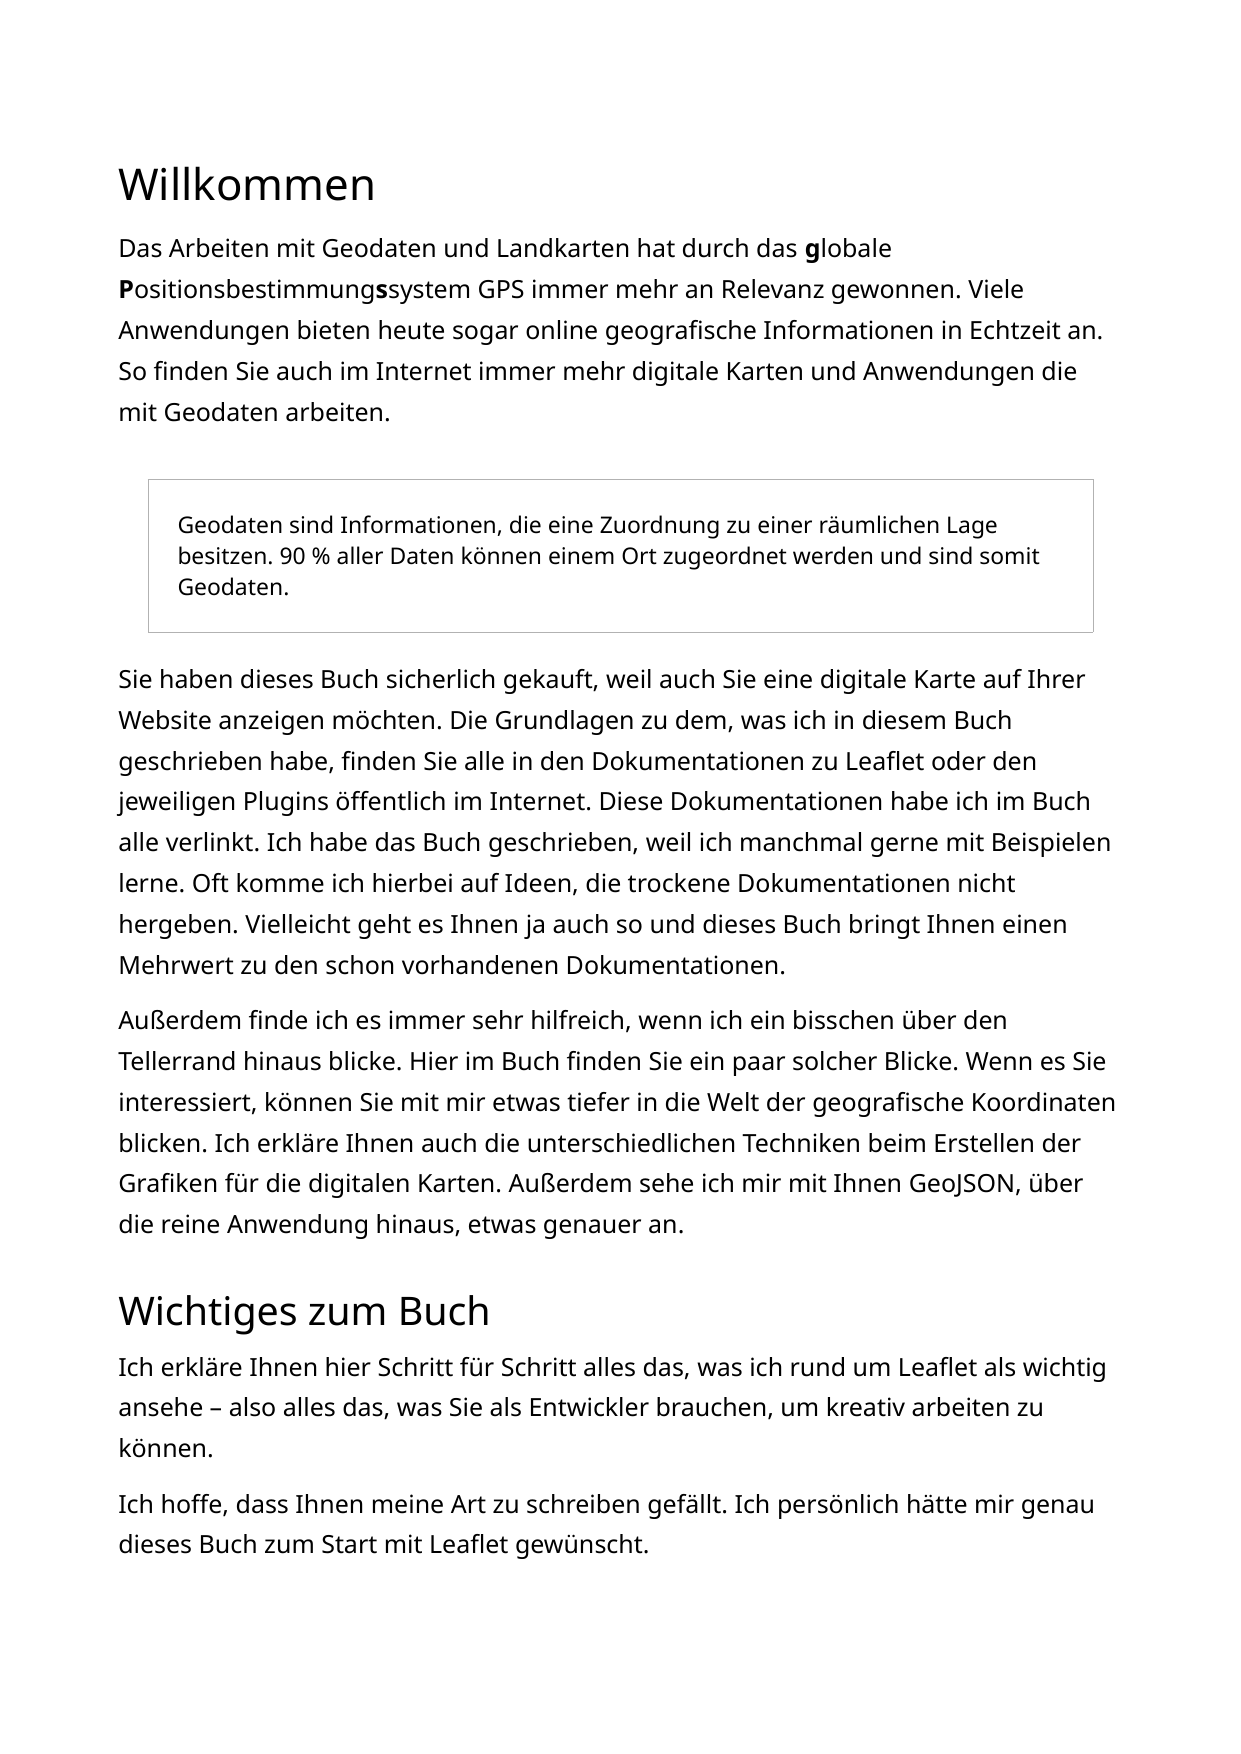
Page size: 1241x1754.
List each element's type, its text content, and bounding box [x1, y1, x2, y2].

text Ich erkläre Ihnen hier Schritt für Schritt alles das, was ich rund um Leaflet als wichtig ansehe – also alles das, was Sie als Entwickler brauchen, um kreativ arbeiten zu können. [118, 1349, 1122, 1465]
text Geodaten sind Informationen, die eine Zuordnung zu einer räumlichen Lage besitzen. 90 % aller Daten können einem Ort zugeordnet werden und sind somit Geodaten. [149, 480, 1093, 632]
text Ich hoffe, dass Ihnen meine Art zu schreiben gefällt. Ich persönlich hätte mir genau dieses Buch zum Start mit Leaflet gewünscht. [118, 1486, 1122, 1561]
text Außerdem finde ich es immer sehr hilfreich, wenn ich ein bisschen über den Tellerrand hinaus blicke. Hier im Buch finden Sie ein paar solcher Blicke. Wenn es Sie interessiert, können Sie mit mir etwas tiefer in die Welt der geografische Koordinaten blicken. Ich erkläre Ihnen auch die unterschiedlichen Techniken beim Erstellen der Grafiken für die digitalen Karten. Außerdem sehe ich mir mit Ihnen GeoJSON, über die reine Anwendung hinaus, etwas genauer an. [118, 1003, 1122, 1241]
subtitle Willkommen [118, 153, 1122, 213]
subtitle Wichtiges zum Buch [118, 1283, 1122, 1337]
text Das Arbeiten mit Geodaten und Landkarten hat durch das globale Positionsbestimmungssystem GPS immer mehr an Relevanz gewonnen. Viele Anwendungen bieten heute sogar online geografische Informationen in Echtzeit an. So finden Sie auch im Internet immer mehr digitale Karten und Anwendungen die mit Geodaten arbeiten. [118, 231, 1122, 428]
text Sie haben dieses Buch sicherlich gekauft, weil auch Sie eine digitale Karte auf Ihrer Website anzeigen möchten. Die Grundlagen zu dem, was ich in diesem Buch geschrieben habe, finden Sie alle in den Dokumentationen zu Leaflet oder den jeweiligen Plugins öffentlich im Internet. Diese Dokumentationen habe ich im Buch alle verlinkt. Ich habe das Buch geschrieben, weil ich manchmal gerne mit Beispielen lerne. Oft komme ich hierbei auf Ideen, die trockene Dokumentationen nicht hergeben. Vielleicht geht es Ihnen ja auch so und dieses Buch bringt Ihnen einen Mehrwert zu den schon vorhandenen Dokumentationen. [118, 661, 1122, 981]
